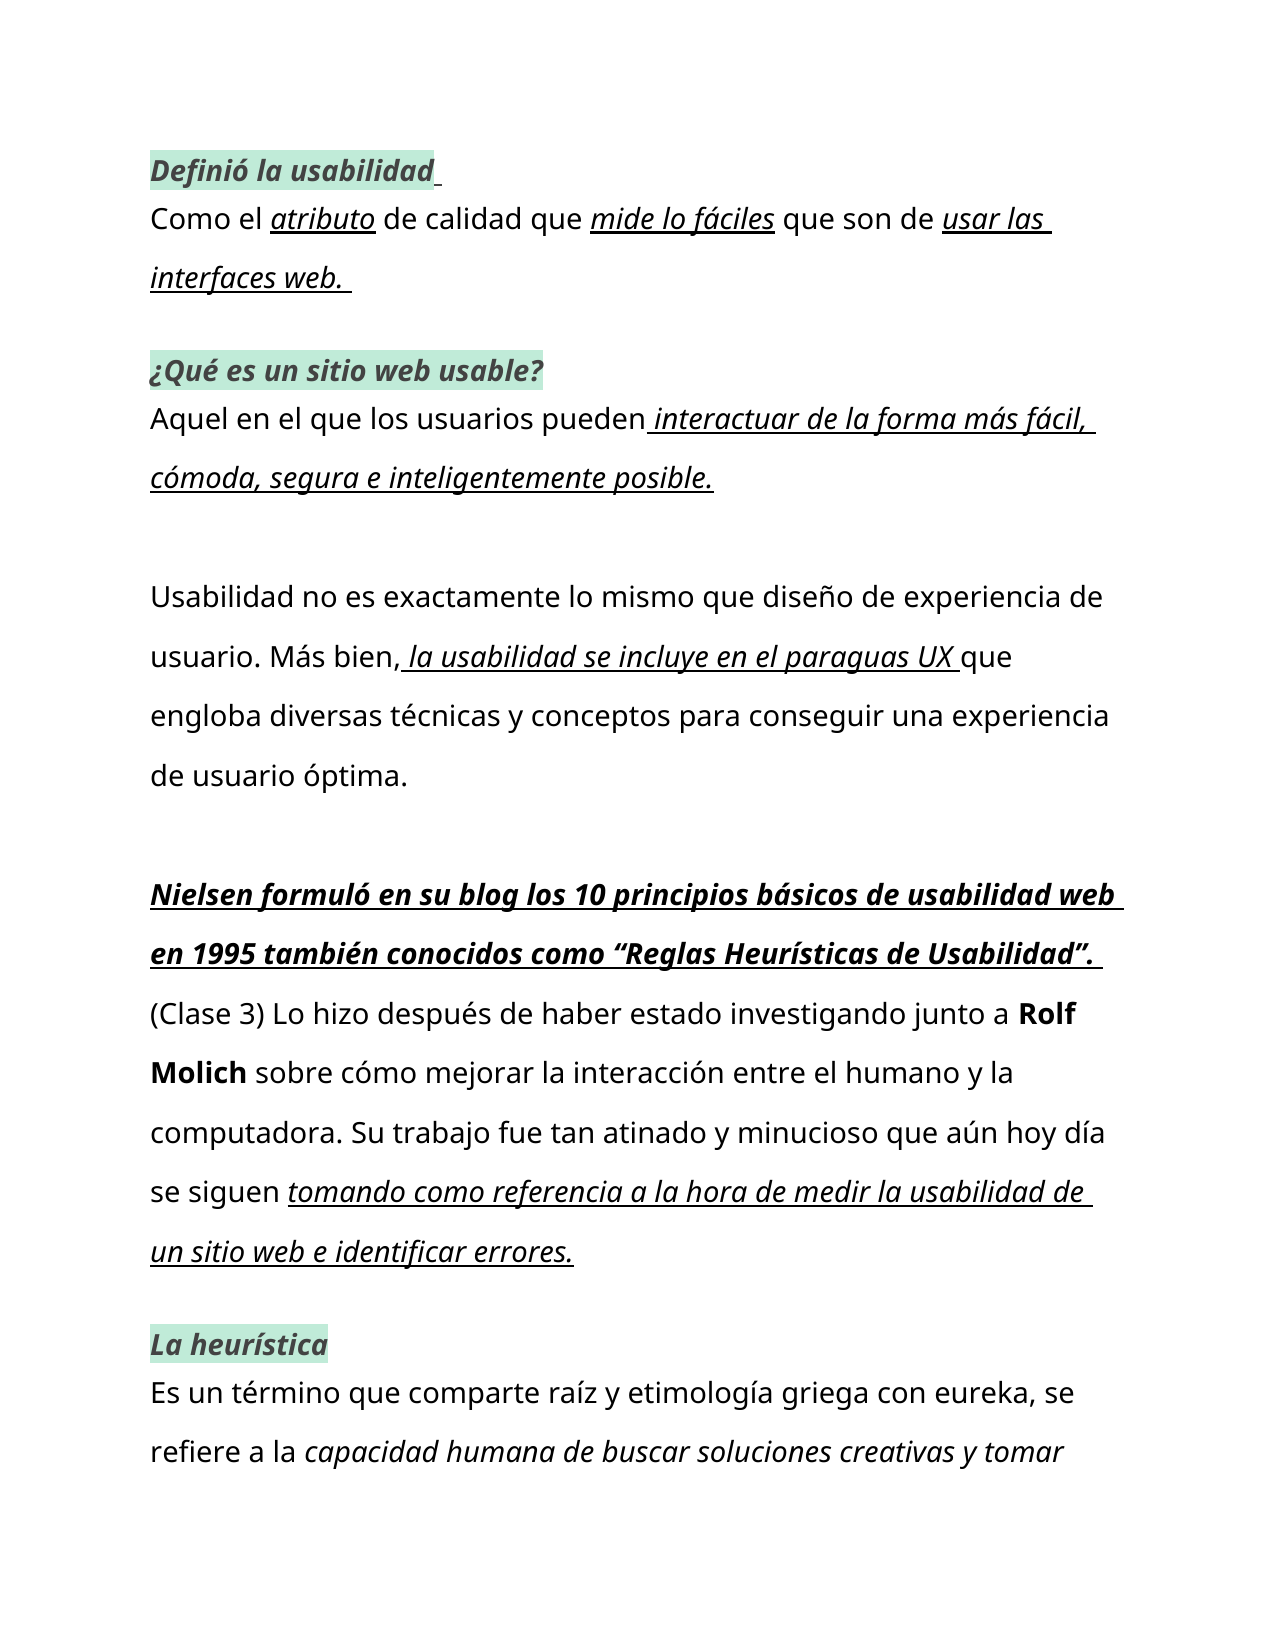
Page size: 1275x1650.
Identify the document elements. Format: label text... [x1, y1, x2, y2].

text Nielsen formuló en su blog los 10 principios básicos de usabilidad web en 1995 también conocidos como “Reglas Heurísticas de Usabilidad”. (Clase 3) Lo hizo después de haber estado investigando junto a Rolf Molich sobre cómo mejorar la interacción entre el humano y la computadora. Su trabajo fue tan atinado y minucioso que aún hoy día se siguen tomando como referencia a la hora de medir la usabilidad de un sitio web e identificar errores. [150, 874, 1125, 1271]
subtitle Definió la usabilidad [434, 150, 1125, 190]
subtitle ¿Qué es un sitio web usable? [543, 350, 1125, 390]
subtitle La heurística [328, 1324, 1125, 1363]
text Es un término que comparte raíz y etimología griega con eureka, se refiere a la capacidad humana de buscar soluciones creativas y tomar [150, 1372, 1125, 1471]
text Usabilidad no es exactamente lo mismo que diseño de experiencia de usuario. Más bien, la usabilidad se incluye en el paraguas UX que engloba diversas técnicas y conceptos para conseguir una experiencia de usuario óptima. [150, 577, 1125, 795]
text Como el atributo de calidad que mide lo fáciles que son de usar las interfaces web. [150, 198, 1125, 297]
text Aquel en el que los usuarios pueden interactuar de la forma más fácil, cómoda, segura e inteligentemente posible. [150, 398, 1125, 497]
